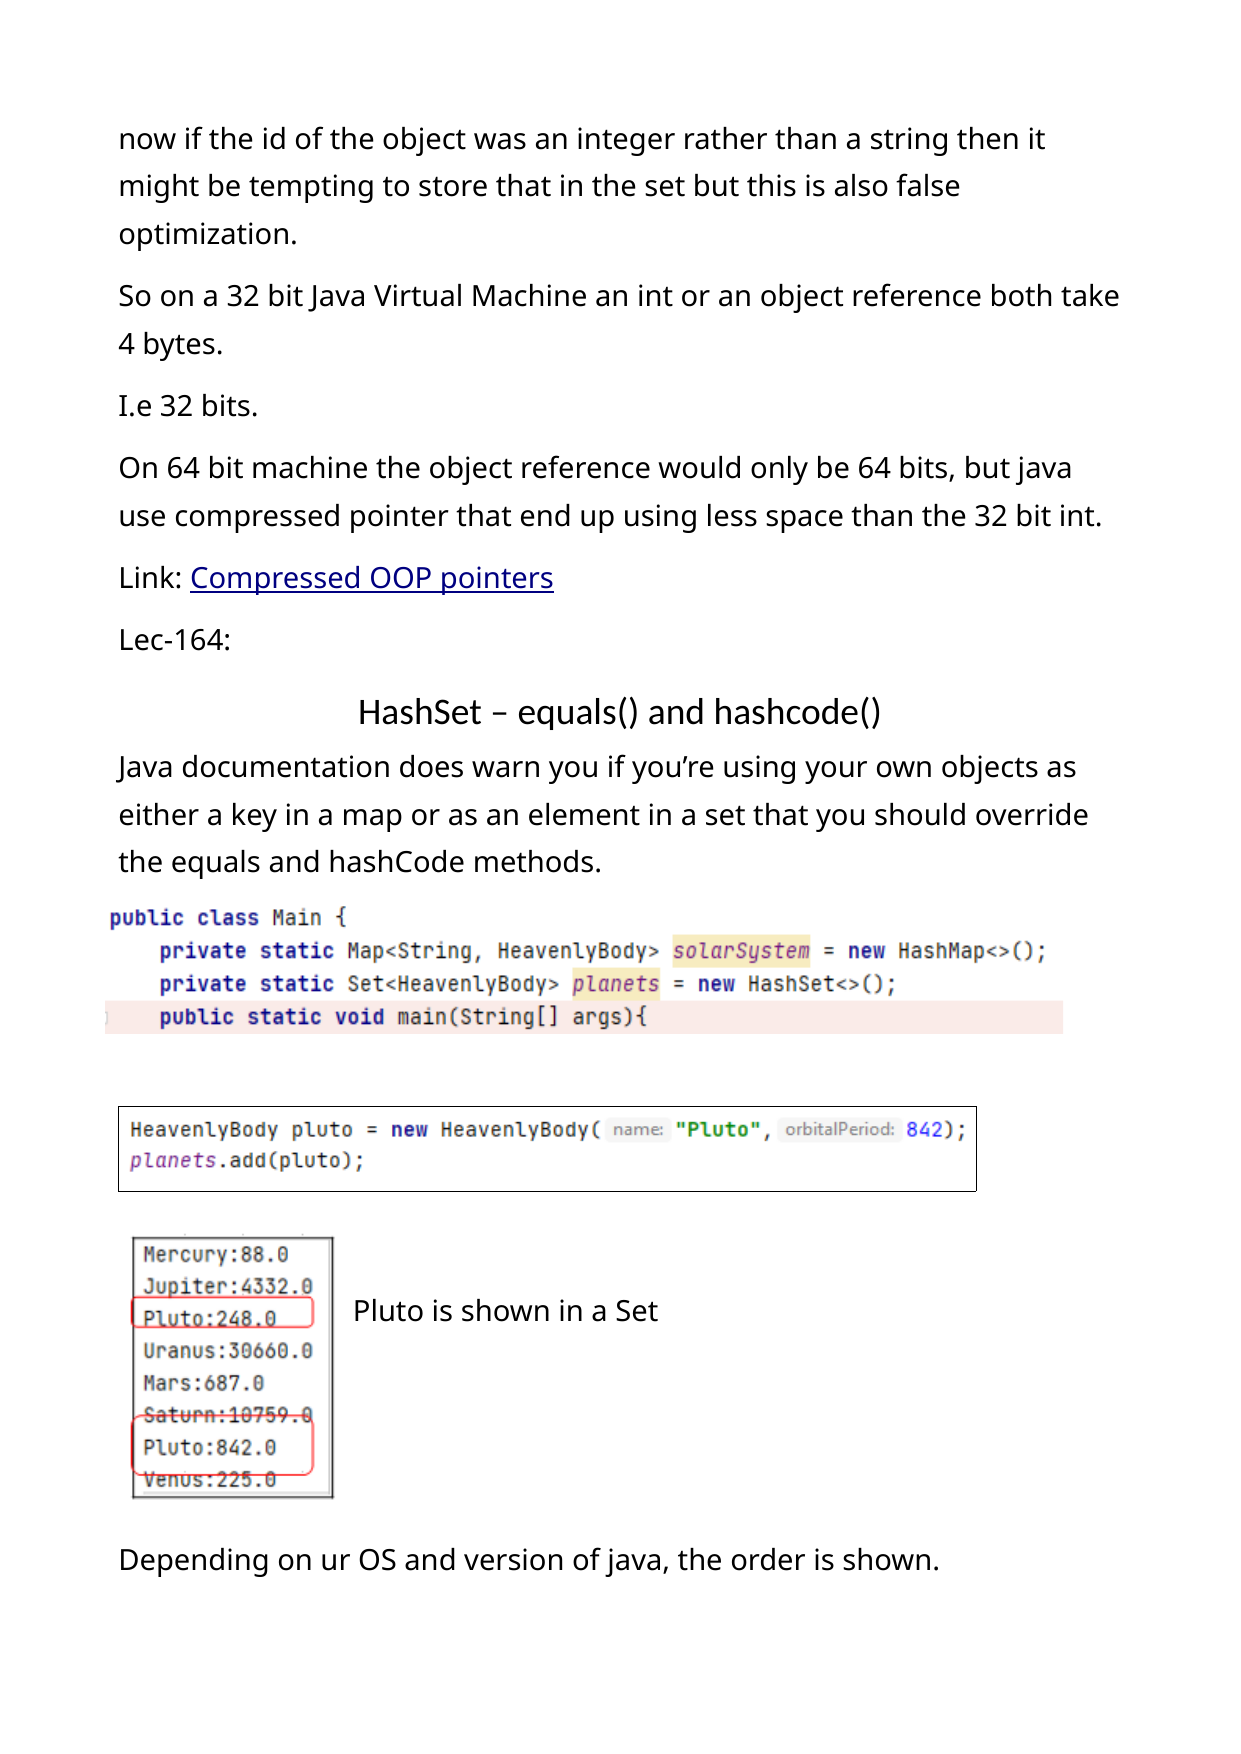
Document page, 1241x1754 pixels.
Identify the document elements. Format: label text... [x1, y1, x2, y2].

subtitle HashSet – equals() and hashcode() [118, 688, 1122, 734]
text So on a 32 bit Java Virtual Machine an int or an object reference both take 4 bytes. [118, 276, 1122, 363]
text Java documentation does warn you if you’re using your own objects as either a key in a map or as an element in a set that you should override the equals and hashCode methods. [118, 746, 1122, 881]
text I.e 32 bits. [118, 385, 1122, 425]
picture [121, 1109, 973, 1188]
text On 64 bit machine the object reference would only be 64 bits, but java use compressed pointer that end up using less space than the 32 bit int. [118, 447, 1122, 535]
picture [105, 906, 1064, 1034]
text Lec-164: [118, 619, 1122, 659]
text Depending on ur OS and version of java, the order is shown. [118, 1539, 1122, 1579]
text Pluto is shown in a Set [346, 1291, 1122, 1330]
picture [128, 1231, 346, 1509]
text now if the id of the object was an integer rather than a string then it might be tempting to store that in the set but this is also false optimization. [118, 118, 1122, 253]
text Link: Compressed OOP pointers [118, 557, 1122, 597]
